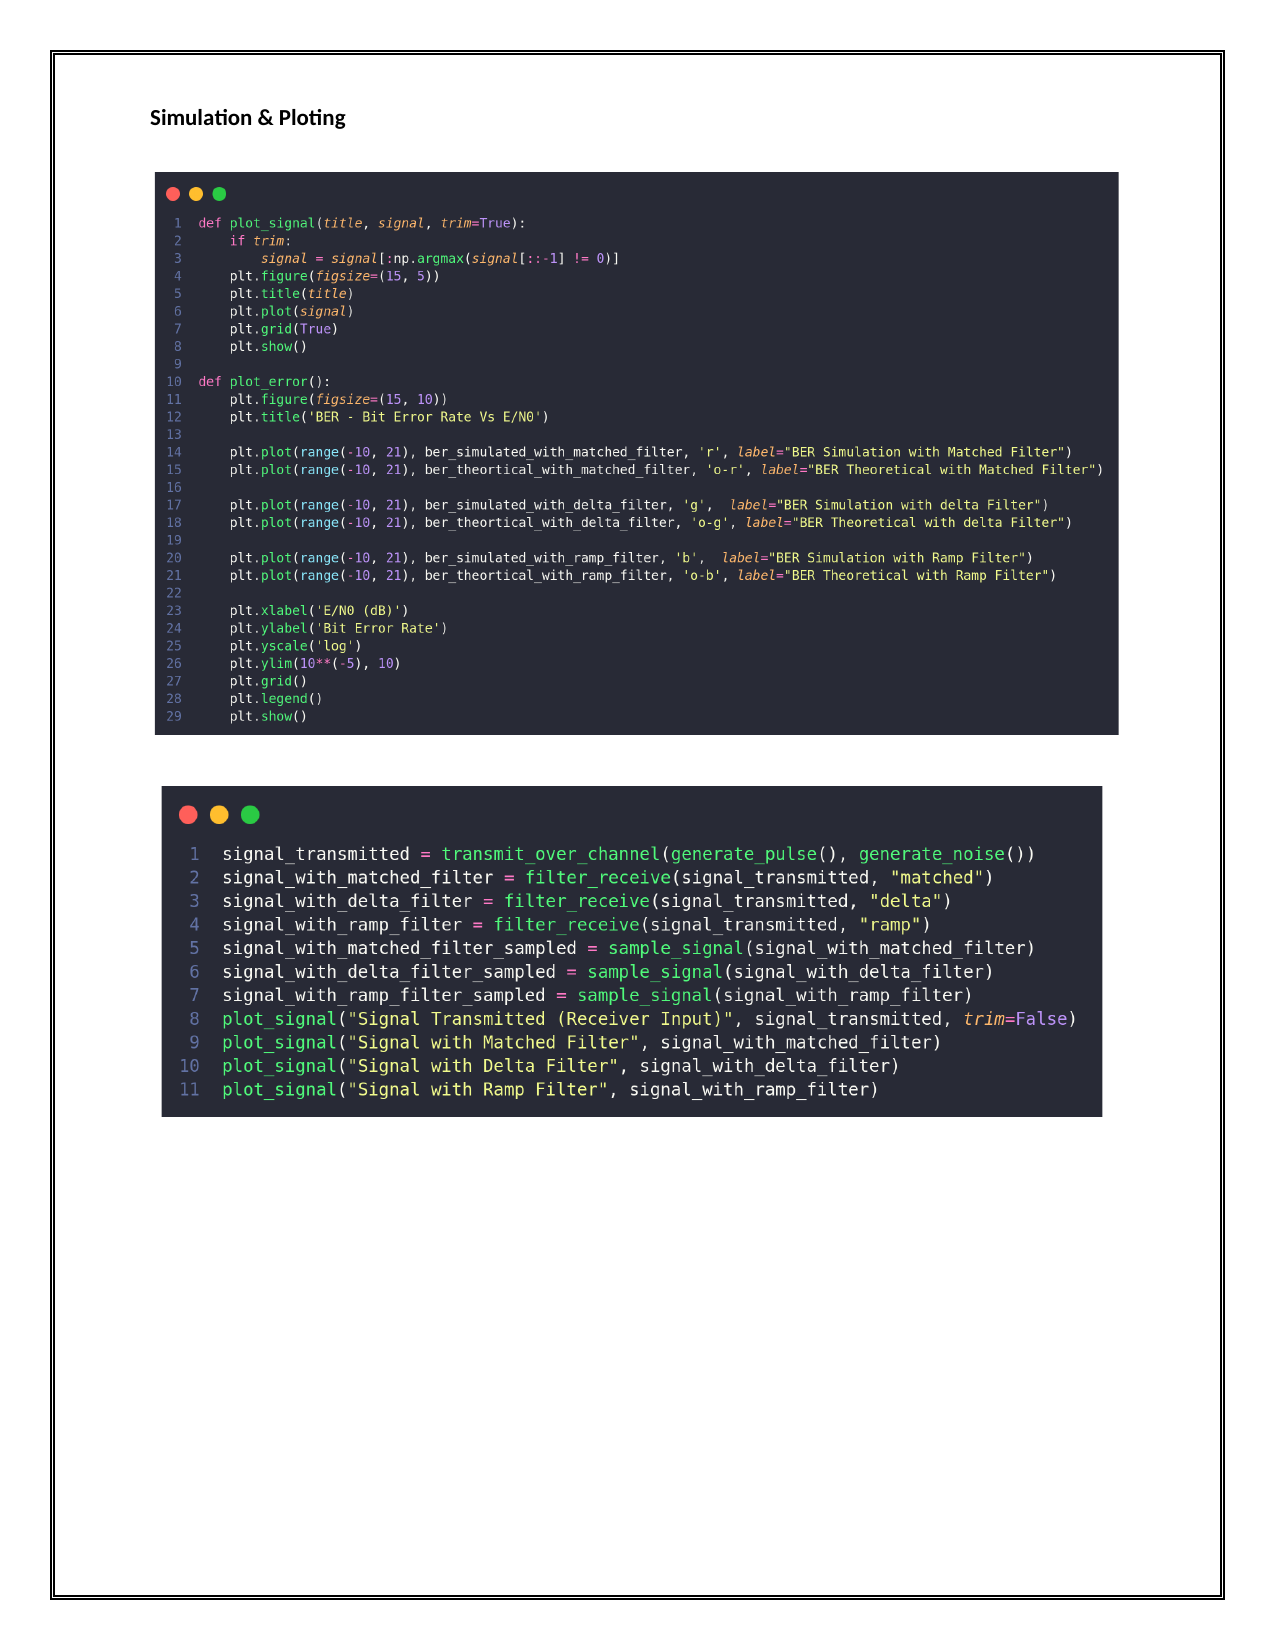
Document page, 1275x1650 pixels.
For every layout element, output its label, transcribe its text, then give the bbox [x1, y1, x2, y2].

picture [161, 786, 1103, 1117]
text Simulation & Ploting [150, 103, 1200, 131]
picture [154, 172, 1119, 735]
